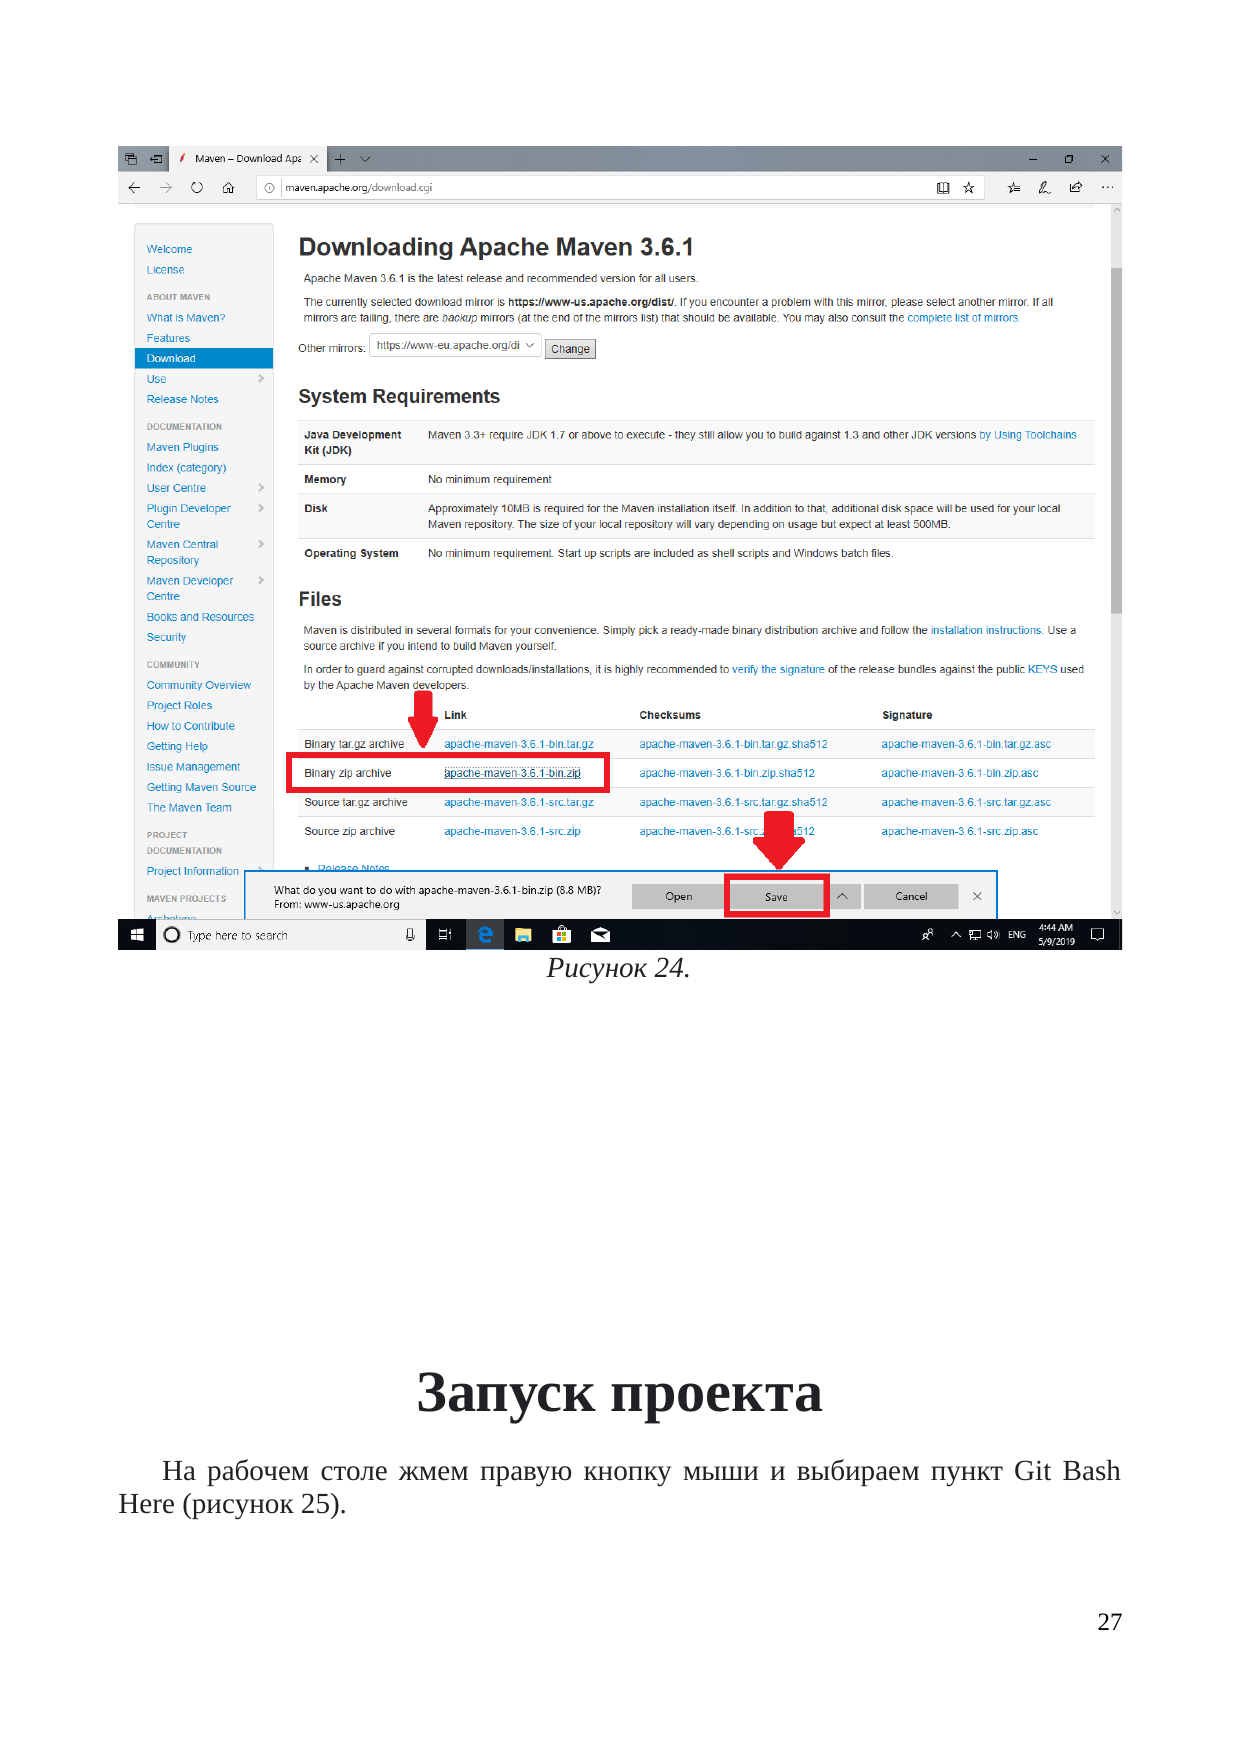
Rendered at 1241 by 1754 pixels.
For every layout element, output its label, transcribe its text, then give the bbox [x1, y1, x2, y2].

picture [118, 146, 1123, 950]
text На рабочем столе жмем правую кнопку мыши и выбираем пункт Git Bash Here (рисунок 25). [118, 1453, 1122, 1520]
text Запуск проекта [118, 1357, 1122, 1424]
text Рисунок 24. [118, 950, 1122, 983]
